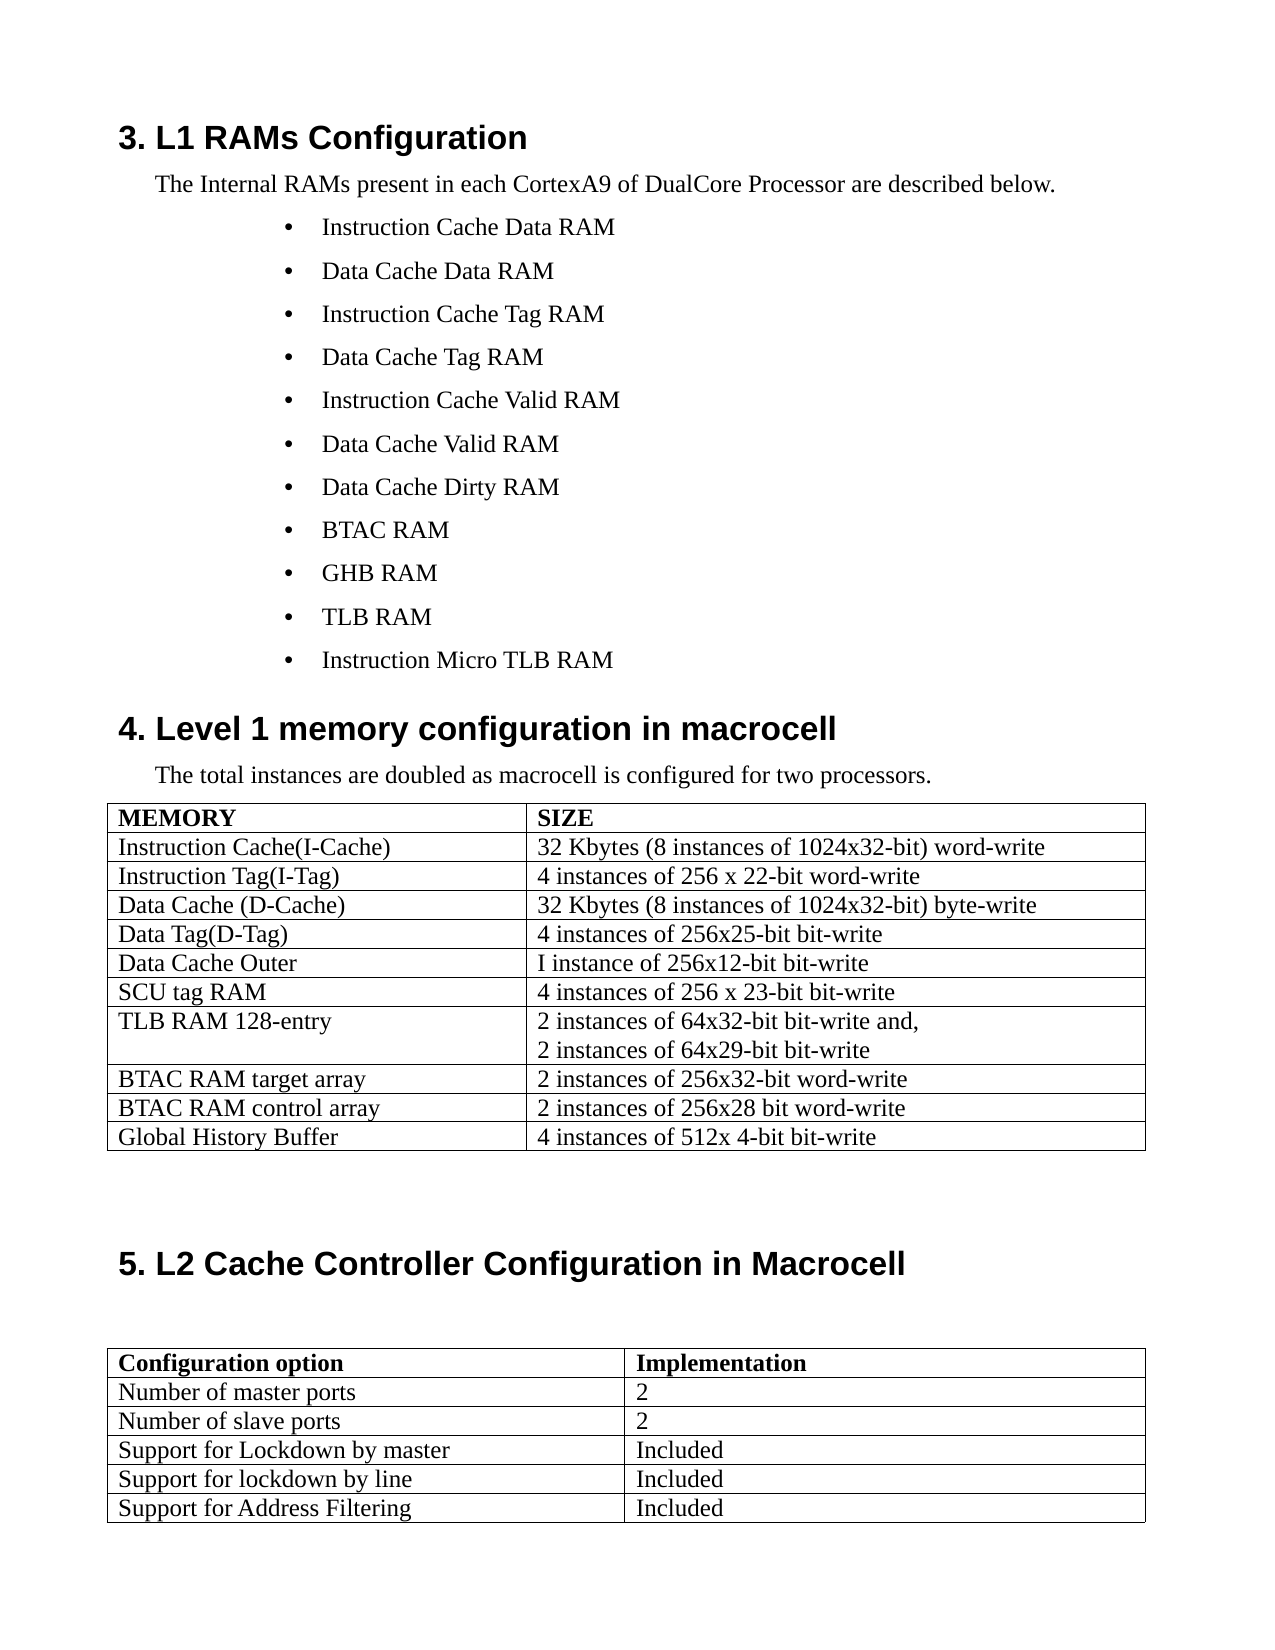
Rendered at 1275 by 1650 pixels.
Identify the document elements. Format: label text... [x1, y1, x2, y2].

table_cell 32 Kbytes (8 instances of 1024x32-bit) byte-write [527, 891, 1145, 919]
table_cell 2 instances of 256x28 bit word-write [527, 1094, 1145, 1121]
list Instruction Micro TLB RAM [284, 645, 1157, 673]
table_header Configuration option [108, 1349, 624, 1377]
list Data Cache Valid RAM [284, 428, 1157, 457]
table_cell 2 [625, 1378, 1145, 1406]
list Data Cache Data RAM [284, 256, 1157, 284]
table_cell 4 instances of 256x25-bit bit-write [527, 920, 1145, 948]
table_cell 4 instances of 256 x 22-bit word-write [527, 862, 1145, 890]
list Instruction Cache Valid RAM [284, 385, 1157, 414]
table_cell Data Tag(D-Tag) [108, 920, 526, 948]
table_cell Number of slave ports [108, 1407, 624, 1435]
table_cell BTAC RAM target array [108, 1065, 526, 1092]
table_cell Data Cache (D-Cache) [108, 891, 526, 919]
table_cell SCU tag RAM [108, 978, 526, 1006]
table_cell 2 instances of 64x32-bit bit-write and, 2 instances of 64x29-bit bit-write [527, 1007, 1145, 1063]
subtitle 5. L2 Cache Controller Configuration in Macrocell [118, 1243, 1157, 1282]
table_cell Support for Lockdown by master [108, 1436, 624, 1464]
table_cell TLB RAM 128-entry [108, 1007, 526, 1063]
table_cell Included [625, 1494, 1145, 1522]
table_cell 2 [625, 1407, 1145, 1435]
table_cell 32 Kbytes (8 instances of 1024x32-bit) word-write [527, 833, 1145, 861]
table_cell BTAC RAM control array [108, 1094, 526, 1121]
table_cell Instruction Tag(I-Tag) [108, 862, 526, 890]
text The total instances are doubled as macrocell is configured for two processors. [154, 760, 1157, 789]
table_cell Global History Buffer [108, 1122, 526, 1150]
table_cell 4 instances of 256 x 23-bit bit-write [527, 978, 1145, 1006]
list Instruction Cache Tag RAM [284, 299, 1157, 328]
subtitle 4. Level 1 memory configuration in macrocell [118, 709, 1157, 747]
list BTAC RAM [284, 515, 1157, 544]
table_header SIZE [527, 804, 1145, 832]
table_cell Support for lockdown by line [108, 1465, 624, 1493]
table_cell Included [625, 1465, 1145, 1493]
list Instruction Cache Data RAM [284, 212, 1157, 241]
list GHB RAM [284, 558, 1157, 587]
table_header Implementation [625, 1349, 1145, 1377]
table_cell Number of master ports [108, 1378, 624, 1406]
table_header MEMORY [108, 804, 526, 832]
text The Internal RAMs present in each CortexA9 of DualCore Processor are described below. [154, 169, 1157, 198]
list Data Cache Dirty RAM [284, 472, 1157, 501]
table_cell Instruction Cache(I-Cache) [108, 833, 526, 861]
table_cell Included [625, 1436, 1145, 1464]
table_cell Data Cache Outer [108, 949, 526, 977]
subtitle 3. L1 RAMs Configuration [118, 118, 1157, 157]
table_cell 4 instances of 512x 4-bit bit-write [527, 1122, 1145, 1150]
list Data Cache Tag RAM [284, 342, 1157, 371]
table_cell Support for Address Filtering [108, 1494, 624, 1522]
table_cell 2 instances of 256x32-bit word-write [527, 1065, 1145, 1092]
table_cell I instance of 256x12-bit bit-write [527, 949, 1145, 977]
list TLB RAM [284, 601, 1157, 630]
